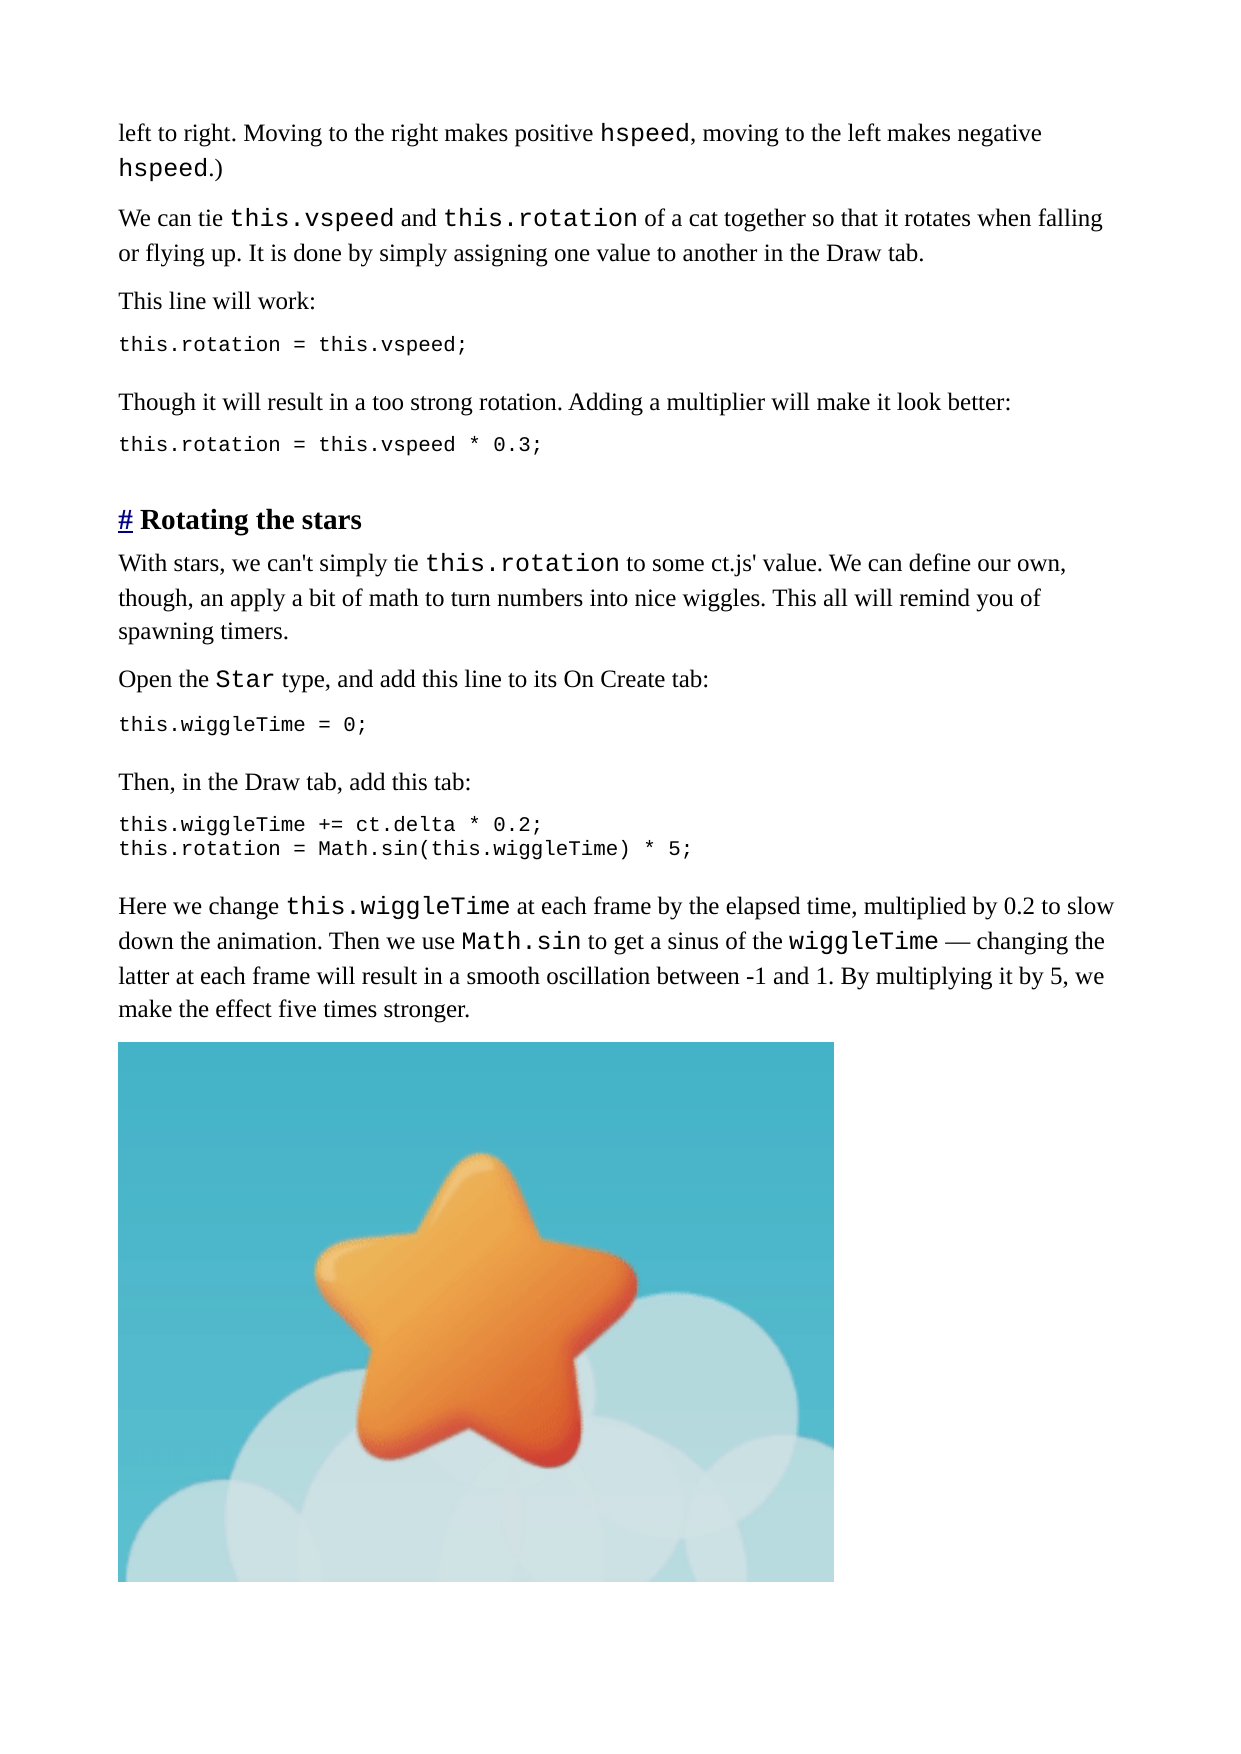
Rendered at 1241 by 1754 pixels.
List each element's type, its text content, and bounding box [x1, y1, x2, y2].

text With stars, we can't simply tie this.rotation to some ct.js' value. We can define our own, though, an apply a bit of math to turn numbers into nice wiggles. This all will remind you of spawning timers. [118, 548, 1122, 645]
text Though it will result in a too strong rotation. Adding a multiplier will make it look better: [118, 387, 1122, 415]
text this.rotation = this.vspeed; [118, 333, 1122, 357]
text this.rotation = Math.sin(this.wiggleTime) * 5; [118, 838, 1122, 862]
text left to right. Moving to the right makes positive hspeed, moving to the left makes negative hspeed.) [118, 118, 1122, 184]
text this.rotation = this.vspeed * 0.3; [118, 434, 1122, 458]
text This line will work: [118, 286, 1122, 315]
picture [118, 1042, 834, 1582]
text this.wiggleTime = 0; [118, 714, 1122, 737]
text Open the Star type, and add this line to its On Create tab: [118, 664, 1122, 694]
text this.wiggleTime += ct.delta * 0.2; [118, 814, 1122, 838]
text Here we change this.wiggleTime at each frame by the elapsed time, multiplied by 0.2 to slow down the animation. Then we use Math.sin to get a sinus of the wiggleTime — changing the latter at each frame will result in a smooth oscillation between -1 and 1. By multiplying it by 5, we make the effect five times stronger. [118, 891, 1122, 1023]
subtitle # Rotating the stars [118, 502, 1122, 536]
text Then, in the Draw tab, add this tab: [118, 767, 1122, 796]
text We can tie this.vspeed and this.rotation of a cat together so that it rotates when falling or flying up. It is done by simply assigning one value to another in the Draw tab. [118, 203, 1122, 267]
